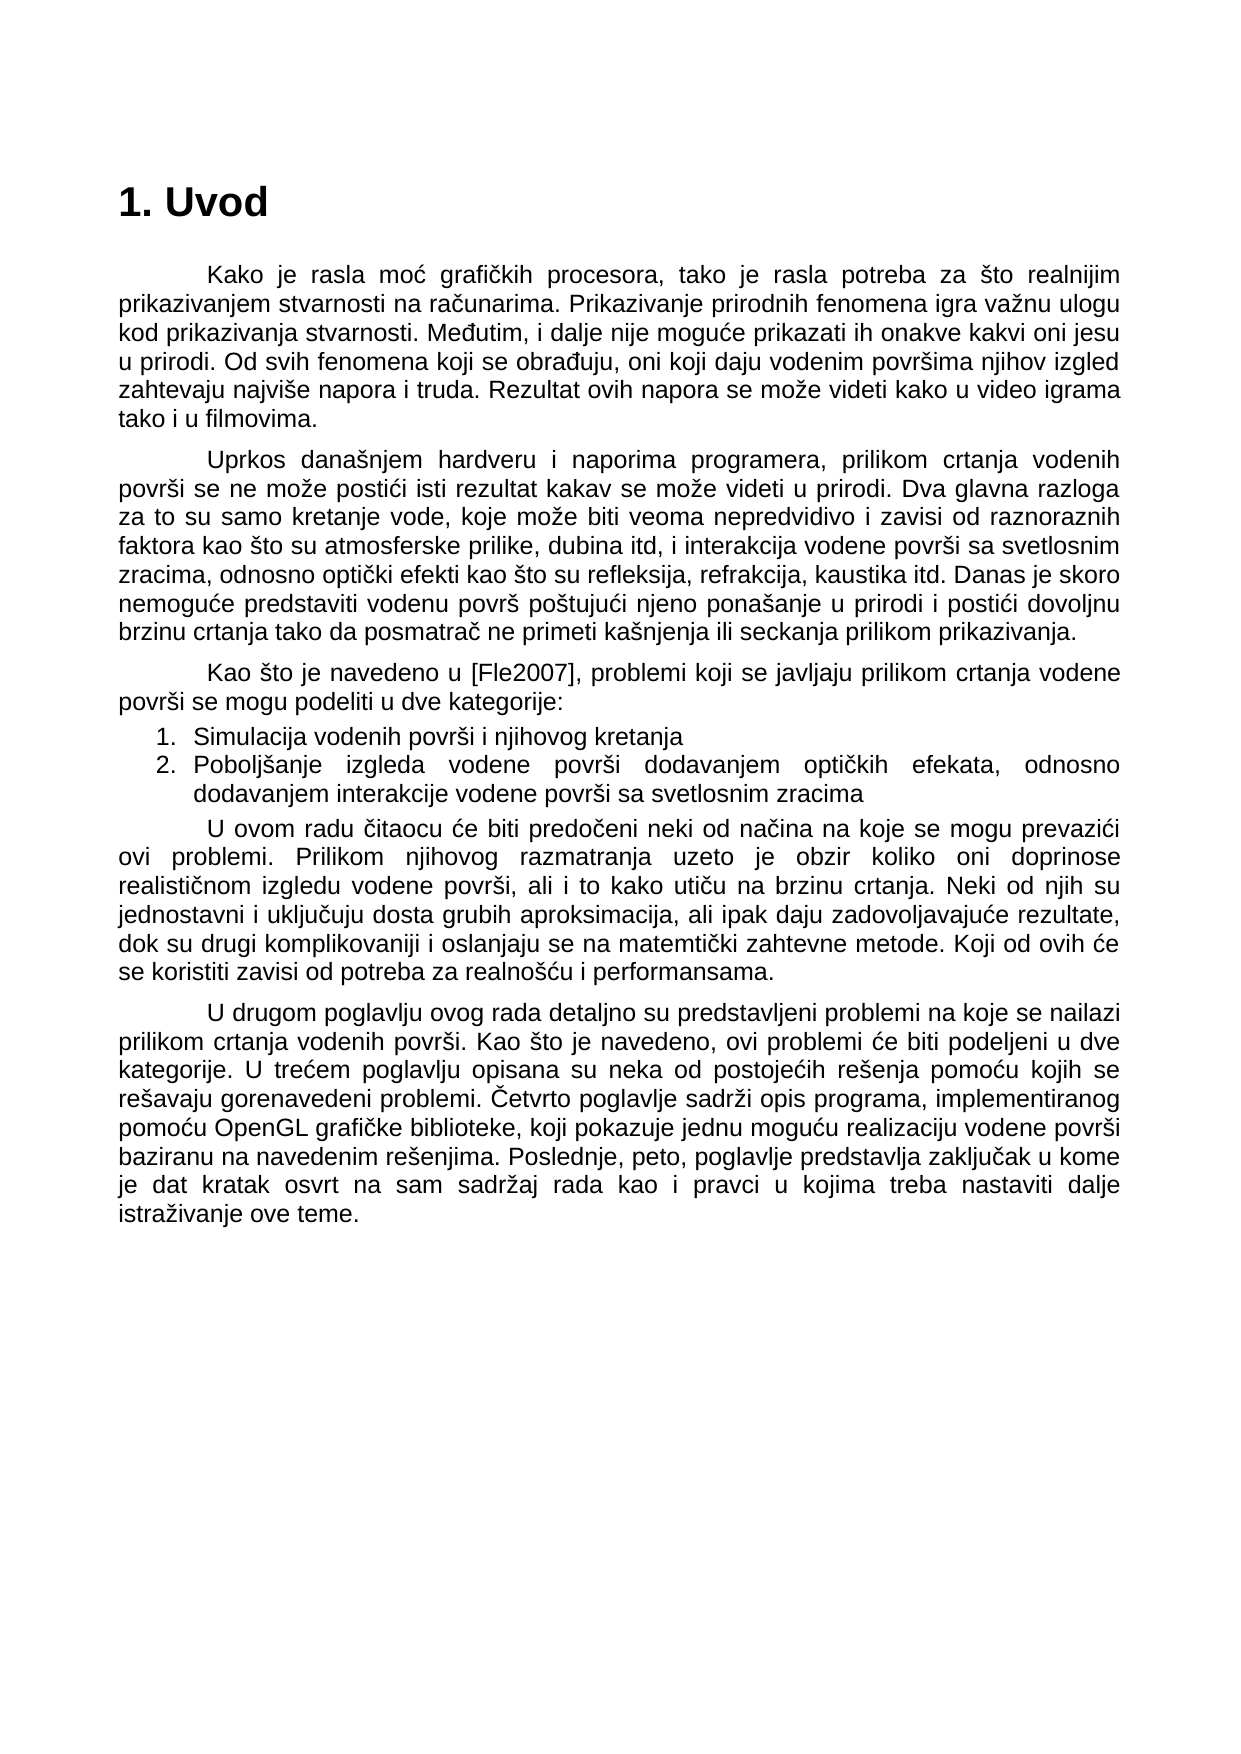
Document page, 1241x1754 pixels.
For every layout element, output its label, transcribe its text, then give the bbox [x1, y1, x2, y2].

text U ovom radu čitaocu će biti predočeni neki od načina na koje se mogu prevazići ovi problemi. Prilikom njihovog razmatranja uzeto je obzir koliko oni doprinose realističnom izgledu vodene površi, ali i to kako utiču na brzinu crtanja. Neki od njih su jednostavni i uključuju dosta grubih aproksimacija, ali ipak daju zadovoljavajuće rezultate, dok su drugi komplikovaniji i oslanjaju se na matemtički zahtevne metode. Koji od ovih će se koristiti zavisi od potreba za realnošću i performansama. [118, 814, 1122, 986]
text Uprkos današnjem hardveru i naporima programera, prilikom crtanja vodenih površi se ne može postići isti rezultat kakav se može videti u prirodi. Dva glavna razloga za to su samo kretanje vode, koje može biti veoma nepredvidivo i zavisi od raznoraznih faktora kao što su atmosferske prilike, dubina itd, i interakcija vodene površi sa svetlosnim zracima, odnosno optički efekti kao što su refleksija, refrakcija, kaustika itd. Danas je skoro nemoguće predstaviti vodenu površ poštujući njeno ponašanje u prirodi i postići dovoljnu brzinu crtanja tako da posmatrač ne primeti kašnjenja ili seckanja prilikom prikazivanja. [118, 445, 1122, 646]
list Simulacija vodenih površi i njihovog kretanja [156, 721, 1122, 750]
list Poboljšanje izgleda vodene površi dodavanjem optičkih efekata, odnosno dodavanjem interakcije vodene površi sa svetlosnim zracima [156, 750, 1122, 808]
text U drugom poglavlju ovog rada detaljno su predstavljeni problemi na koje se nailazi prilikom crtanja vodenih površi. Kao što je navedeno, ovi problemi će biti podeljeni u dve kategorije. U trećem poglavlju opisana su neka od postojećih rešenja pomoću kojih se rešavaju gorenavedeni problemi. Četvrto poglavlje sadrži opis programa, implementiranog pomoću OpenGL grafičke biblioteke, koji pokazuje jednu moguću realizaciju vodene površi baziranu na navedenim rešenjima. Poslednje, peto, poglavlje predstavlja zaključak u kome je dat kratak osvrt na sam sadržaj rada kao i pravci u kojima treba nastaviti dalje istraživanje ove teme. [118, 998, 1122, 1228]
text Kako je rasla moć grafičkih procesora, tako je rasla potreba za što realnijim prikazivanjem stvarnosti na računarima. Prikazivanje prirodnih fenomena igra važnu ulogu kod prikazivanja stvarnosti. Međutim, i dalje nije moguće prikazati ih onakve kakvi oni jesu u prirodi. Od svih fenomena koji se obrađuju, oni koji daju vodenim površima njihov izgled zahtevaju najviše napora i truda. Rezultat ovih napora se može videti kako u video igrama tako i u filmovima. [118, 261, 1122, 433]
subtitle Uvod [118, 177, 1122, 225]
text Kao što je navedeno u [Fle2007], problemi koji se javljaju prilikom crtanja vodene površi se mogu podeliti u dve kategorije: [118, 658, 1122, 716]
